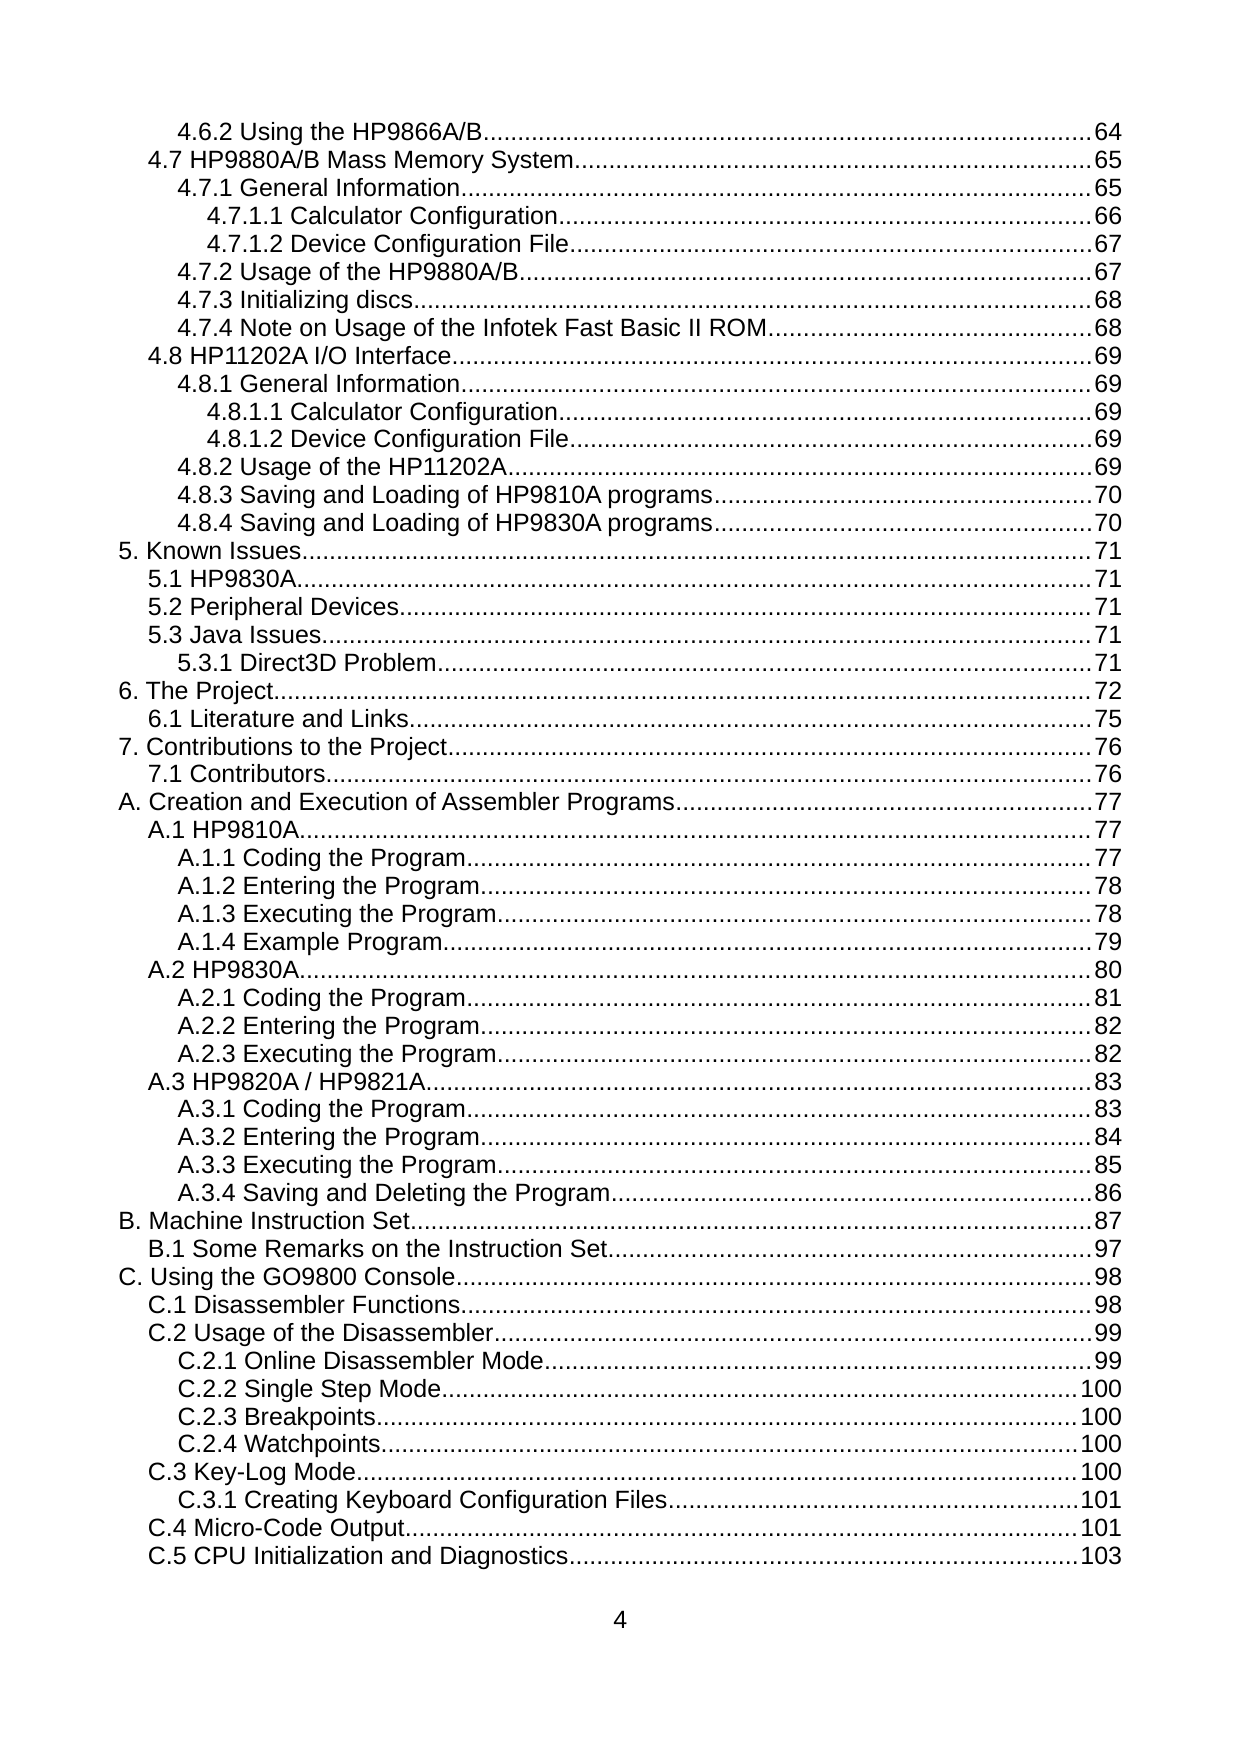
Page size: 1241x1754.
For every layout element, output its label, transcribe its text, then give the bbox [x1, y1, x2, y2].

text 4.7.1 General Information 65 [177, 174, 1122, 202]
text 4.7.2 Usage of the HP9880A/B 67 [177, 258, 1122, 286]
text C.2.4 Watchpoints 100 [177, 1430, 1122, 1458]
text A.3.4 Saving and Deleting the Program 86 [177, 1179, 1122, 1207]
text 5.1 HP9830A 71 [148, 565, 1122, 593]
text A.3 HP9820A / HP9821A 83 [148, 1067, 1122, 1095]
text 4.8 HP11202A I/O Interface 69 [148, 341, 1122, 369]
text A.1.2 Entering the Program 78 [177, 872, 1122, 900]
text 4.7.3 Initializing discs 68 [177, 286, 1122, 313]
text 4.7.4 Note on Usage of the Infotek Fast Basic II ROM 68 [177, 313, 1122, 341]
text 4.8.2 Usage of the HP11202A 69 [177, 453, 1122, 481]
text C.1 Disassembler Functions 98 [148, 1291, 1122, 1318]
text A.1.1 Coding the Program 77 [177, 844, 1122, 872]
text C.2 Usage of the Disassembler 99 [148, 1318, 1122, 1346]
text 7. Contributions to the Project 76 [118, 732, 1122, 760]
text A.1.3 Executing the Program 78 [177, 900, 1122, 928]
text A.3.2 Entering the Program 84 [177, 1123, 1122, 1151]
text 6. The Project 72 [118, 676, 1122, 704]
text 4.8.1.1 Calculator Configuration 69 [207, 397, 1122, 425]
text A. Creation and Execution of Assembler Programs 77 [118, 788, 1122, 816]
text 4.7 HP9880A/B Mass Memory System 65 [148, 146, 1122, 174]
text B. Machine Instruction Set 87 [118, 1207, 1122, 1235]
text 4.7.1.1 Calculator Configuration 66 [207, 202, 1122, 230]
text 7.1 Contributors 76 [148, 760, 1122, 788]
text A.3.1 Coding the Program 83 [177, 1095, 1122, 1123]
text 4.7.1.2 Device Configuration File 67 [207, 230, 1122, 258]
text C.4 Micro-Code Output 101 [148, 1514, 1122, 1542]
text 4.8.3 Saving and Loading of HP9810A programs 70 [177, 481, 1122, 509]
text B.1 Some Remarks on the Instruction Set 97 [148, 1235, 1122, 1263]
text 6.1 Literature and Links 75 [148, 704, 1122, 732]
text 4.8.4 Saving and Loading of HP9830A programs 70 [177, 509, 1122, 537]
text 5.2 Peripheral Devices 71 [148, 593, 1122, 621]
text A.3.3 Executing the Program 85 [177, 1151, 1122, 1179]
text C.5 CPU Initialization and Diagnostics 103 [148, 1542, 1122, 1570]
text 4.8.1 General Information 69 [177, 369, 1122, 397]
text A.2 HP9830A 80 [148, 956, 1122, 983]
text 5.3 Java Issues 71 [148, 621, 1122, 648]
text 4.8.1.2 Device Configuration File 69 [207, 425, 1122, 453]
text A.1.4 Example Program 79 [177, 928, 1122, 956]
text A.2.3 Executing the Program 82 [177, 1039, 1122, 1067]
text C.2.1 Online Disassembler Mode 99 [177, 1346, 1122, 1374]
text A.1 HP9810A 77 [148, 816, 1122, 844]
text A.2.2 Entering the Program 82 [177, 1011, 1122, 1039]
text 5.3.1 Direct3D Problem 71 [177, 648, 1122, 676]
text 5. Known Issues 71 [118, 537, 1122, 565]
text C. Using the GO9800 Console 98 [118, 1263, 1122, 1291]
text C.2.2 Single Step Mode 100 [177, 1374, 1122, 1402]
text C.3 Key-Log Mode 100 [148, 1458, 1122, 1486]
text C.2.3 Breakpoints 100 [177, 1402, 1122, 1430]
text 4.6.2 Using the HP9866A/B 64 [177, 118, 1122, 146]
text A.2.1 Coding the Program 81 [177, 983, 1122, 1011]
text C.3.1 Creating Keyboard Configuration Files 101 [177, 1486, 1122, 1514]
